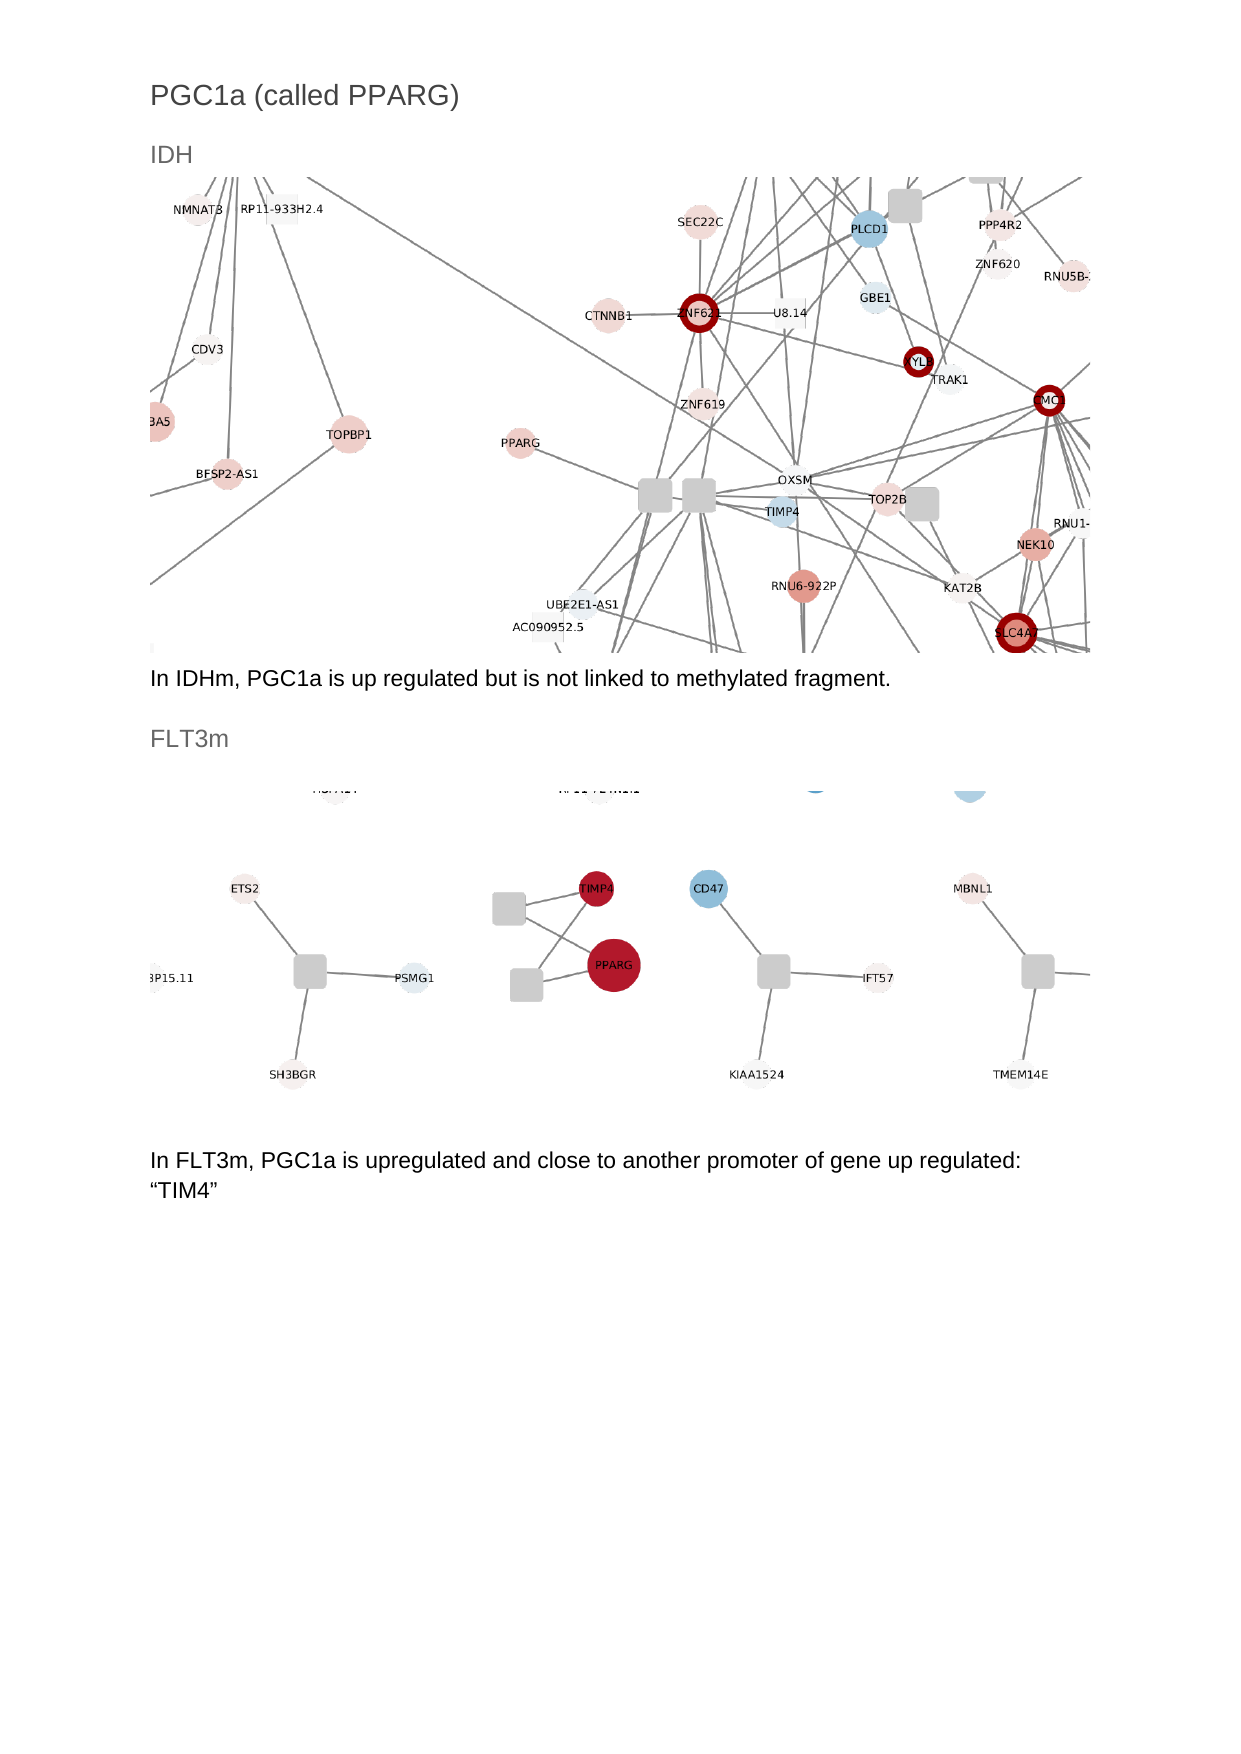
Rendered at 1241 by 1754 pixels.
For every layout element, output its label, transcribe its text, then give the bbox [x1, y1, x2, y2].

picture [150, 791, 1091, 1110]
subtitle PGC1a (called PPARG) [150, 78, 1090, 111]
subtitle IDH [150, 140, 1090, 169]
text In FLT3m, PGC1a is upregulated and close to another promoter of gene up regulated: “TIM4” [150, 1147, 1090, 1204]
text In IDHm, PGC1a is up regulated but is not linked to methylated fragment. [150, 653, 1090, 691]
subtitle FLT3m [150, 724, 1090, 753]
picture [150, 177, 1091, 653]
